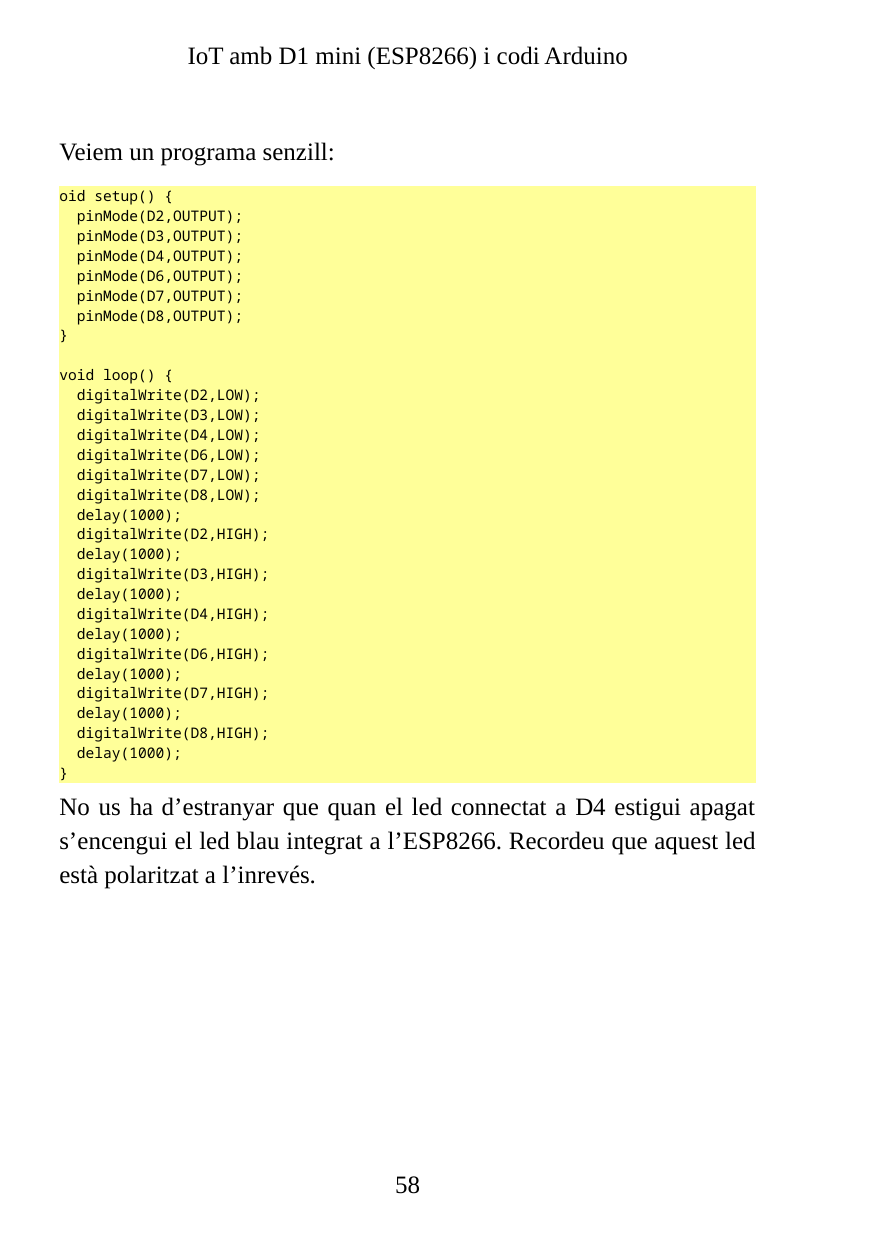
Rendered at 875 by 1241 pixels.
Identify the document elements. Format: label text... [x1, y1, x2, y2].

text digitalWrite(D7,LOW); [59, 464, 756, 484]
text pinMode(D7,OUTPUT); [59, 285, 756, 305]
text pinMode(D2,OUTPUT); [59, 206, 756, 226]
text Veiem un programa senzill: [59, 137, 756, 166]
text digitalWrite(D6,HIGH); [59, 643, 756, 663]
text delay(1000); [59, 544, 756, 564]
text void loop() { [59, 365, 756, 385]
text delay(1000); [59, 663, 756, 683]
text delay(1000); [59, 504, 756, 524]
text pinMode(D8,OUTPUT); [59, 305, 756, 325]
text digitalWrite(D4,HIGH); [59, 604, 756, 624]
text digitalWrite(D3,HIGH); [59, 564, 756, 584]
text digitalWrite(D4,LOW); [59, 425, 756, 444]
text digitalWrite(D3,LOW); [59, 405, 756, 425]
text delay(1000); [59, 703, 756, 723]
text oid setup() { [59, 186, 756, 206]
text pinMode(D3,OUTPUT); [59, 226, 756, 246]
text No us ha d’estranyar que quan el led connectat a D4 estigui apagat s’encengui el led blau integrat a l’ESP8266. Recordeu que aquest led està polaritzat a l’inrevés. [59, 792, 756, 889]
text } [59, 325, 756, 345]
text digitalWrite(D7,HIGH); [59, 683, 756, 703]
text delay(1000); [59, 624, 756, 643]
text delay(1000); [59, 584, 756, 604]
text delay(1000); [59, 743, 756, 763]
text digitalWrite(D2,LOW); [59, 385, 756, 405]
text } [59, 763, 756, 783]
text digitalWrite(D8,HIGH); [59, 723, 756, 743]
text digitalWrite(D8,LOW); [59, 484, 756, 504]
text digitalWrite(D6,LOW); [59, 444, 756, 464]
text pinMode(D6,OUTPUT); [59, 266, 756, 285]
text digitalWrite(D2,HIGH); [59, 524, 756, 544]
text pinMode(D4,OUTPUT); [59, 246, 756, 266]
